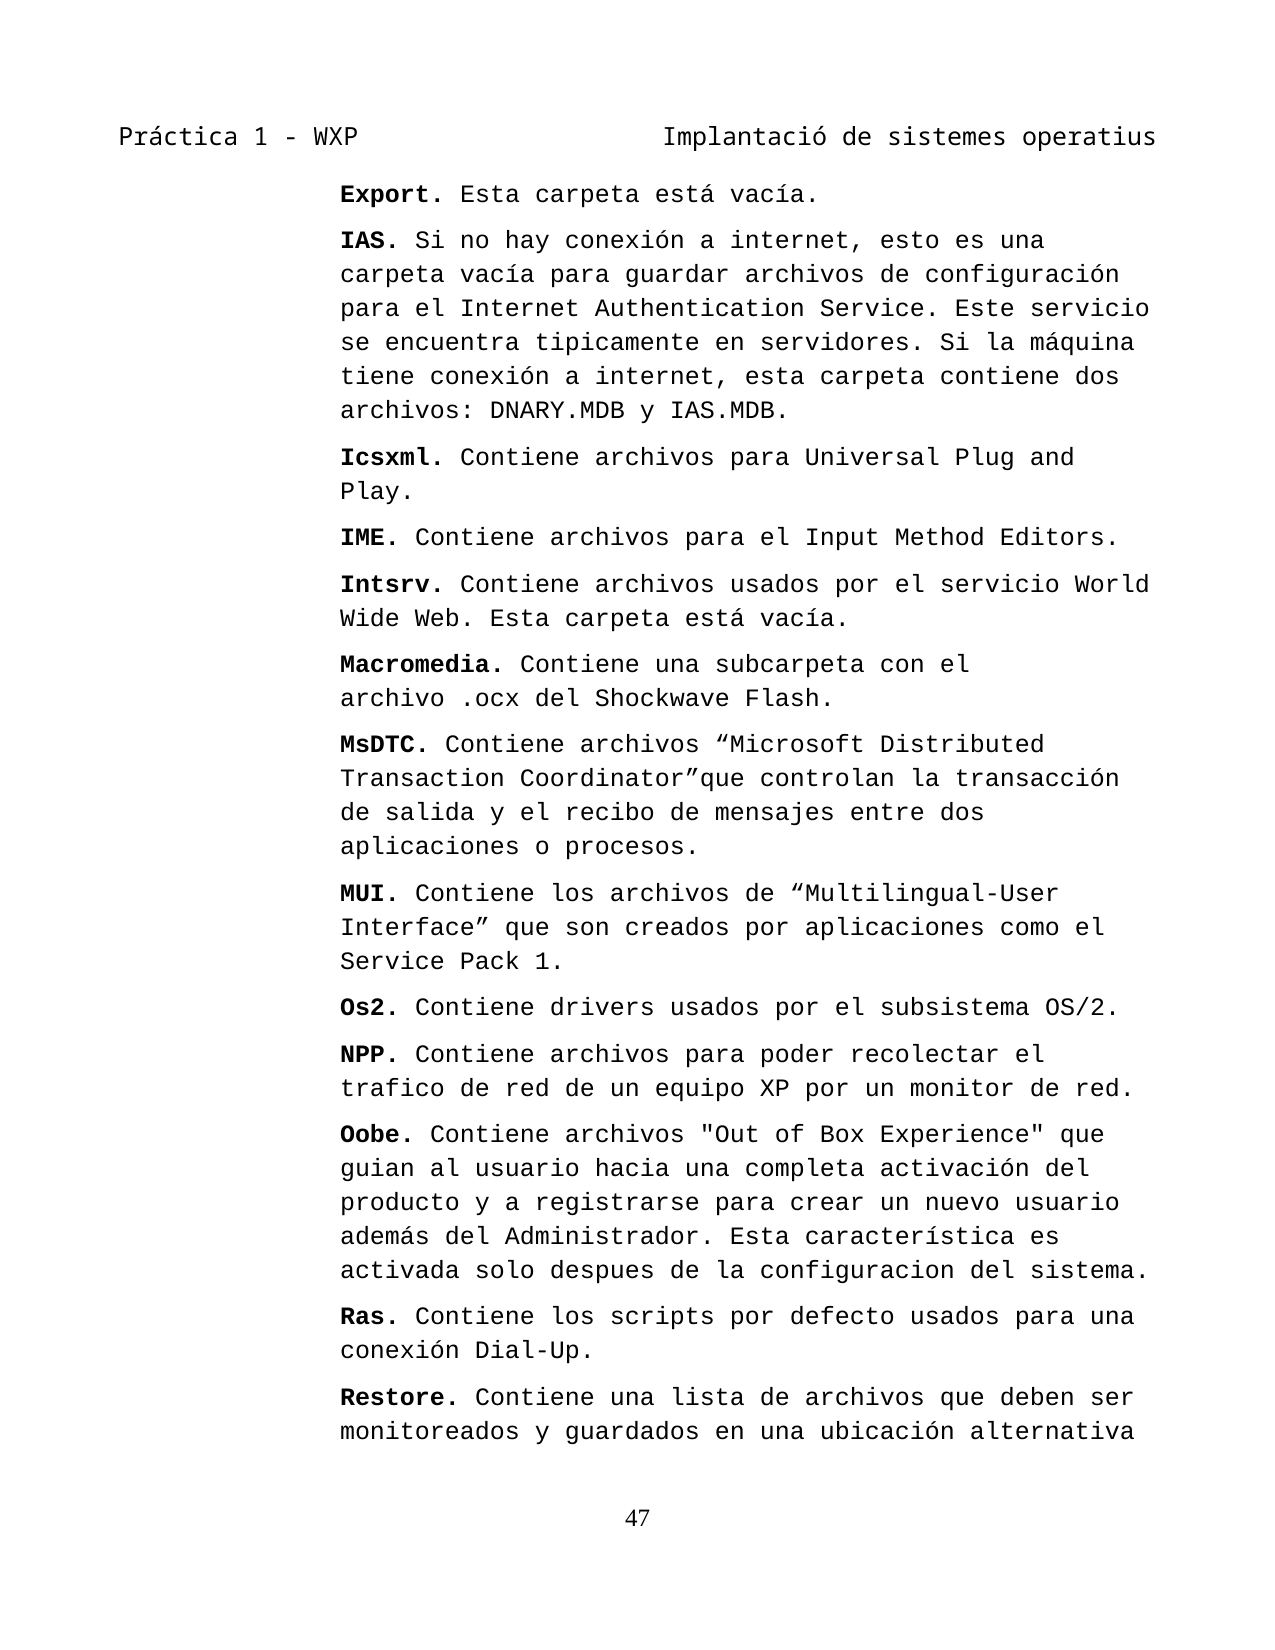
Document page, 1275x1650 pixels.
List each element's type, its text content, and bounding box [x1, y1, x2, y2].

text Restore. Contiene una lista de archivos que deben ser monitoreados y guardados en una ubicación alternativa [340, 1384, 1157, 1447]
text Intsrv. Contiene archivos usados por el servicio World Wide Web. Esta carpeta está vacía. [340, 571, 1157, 633]
text Macromedia. Contiene una subcarpeta con el archivo .ocx del Shockwave Flash. [340, 652, 1157, 714]
text IME. Contiene archivos para el Input Method Editors. [340, 525, 1157, 553]
text Export. Esta carpeta está vacía. [340, 182, 1157, 210]
text NPP. Contiene archivos para poder recolectar el trafico de red de un equipo XP por un monitor de red. [340, 1041, 1157, 1103]
text Oobe. Contiene archivos "Out of Box Experience" que guian al usuario hacia una completa activación del producto y a registrarse para crear un nuevo usuario además del Administrador. Esta característica es activada solo despues de la configuracion del sistema. [340, 1122, 1157, 1286]
text Os2. Contiene drivers usados por el subsistema OS/2. [340, 995, 1157, 1023]
text IAS. Si no hay conexión a internet, esto es una carpeta vacía para guardar archivos de configuración para el Internet Authentication Service. Este servicio se encuentra tipicamente en servidores. Si la máquina tiene conexión a internet, esta carpeta contiene dos archivos: DNARY.MDB y IAS.MDB. [340, 228, 1157, 426]
text MUI. Contiene los archivos de “Multilingual-User Interface” que son creados por aplicaciones como el Service Pack 1. [340, 880, 1157, 977]
text Icsxml. Contiene archivos para Universal Plug and Play. [340, 444, 1157, 507]
text Ras. Contiene los scripts por defecto usados para una conexión Dial-Up. [340, 1304, 1157, 1366]
text MsDTC. Contiene archivos “Microsoft Distributed Transaction Coordinator”que controlan la transacción de salida y el recibo de mensajes entre dos aplicaciones o procesos. [340, 732, 1157, 862]
